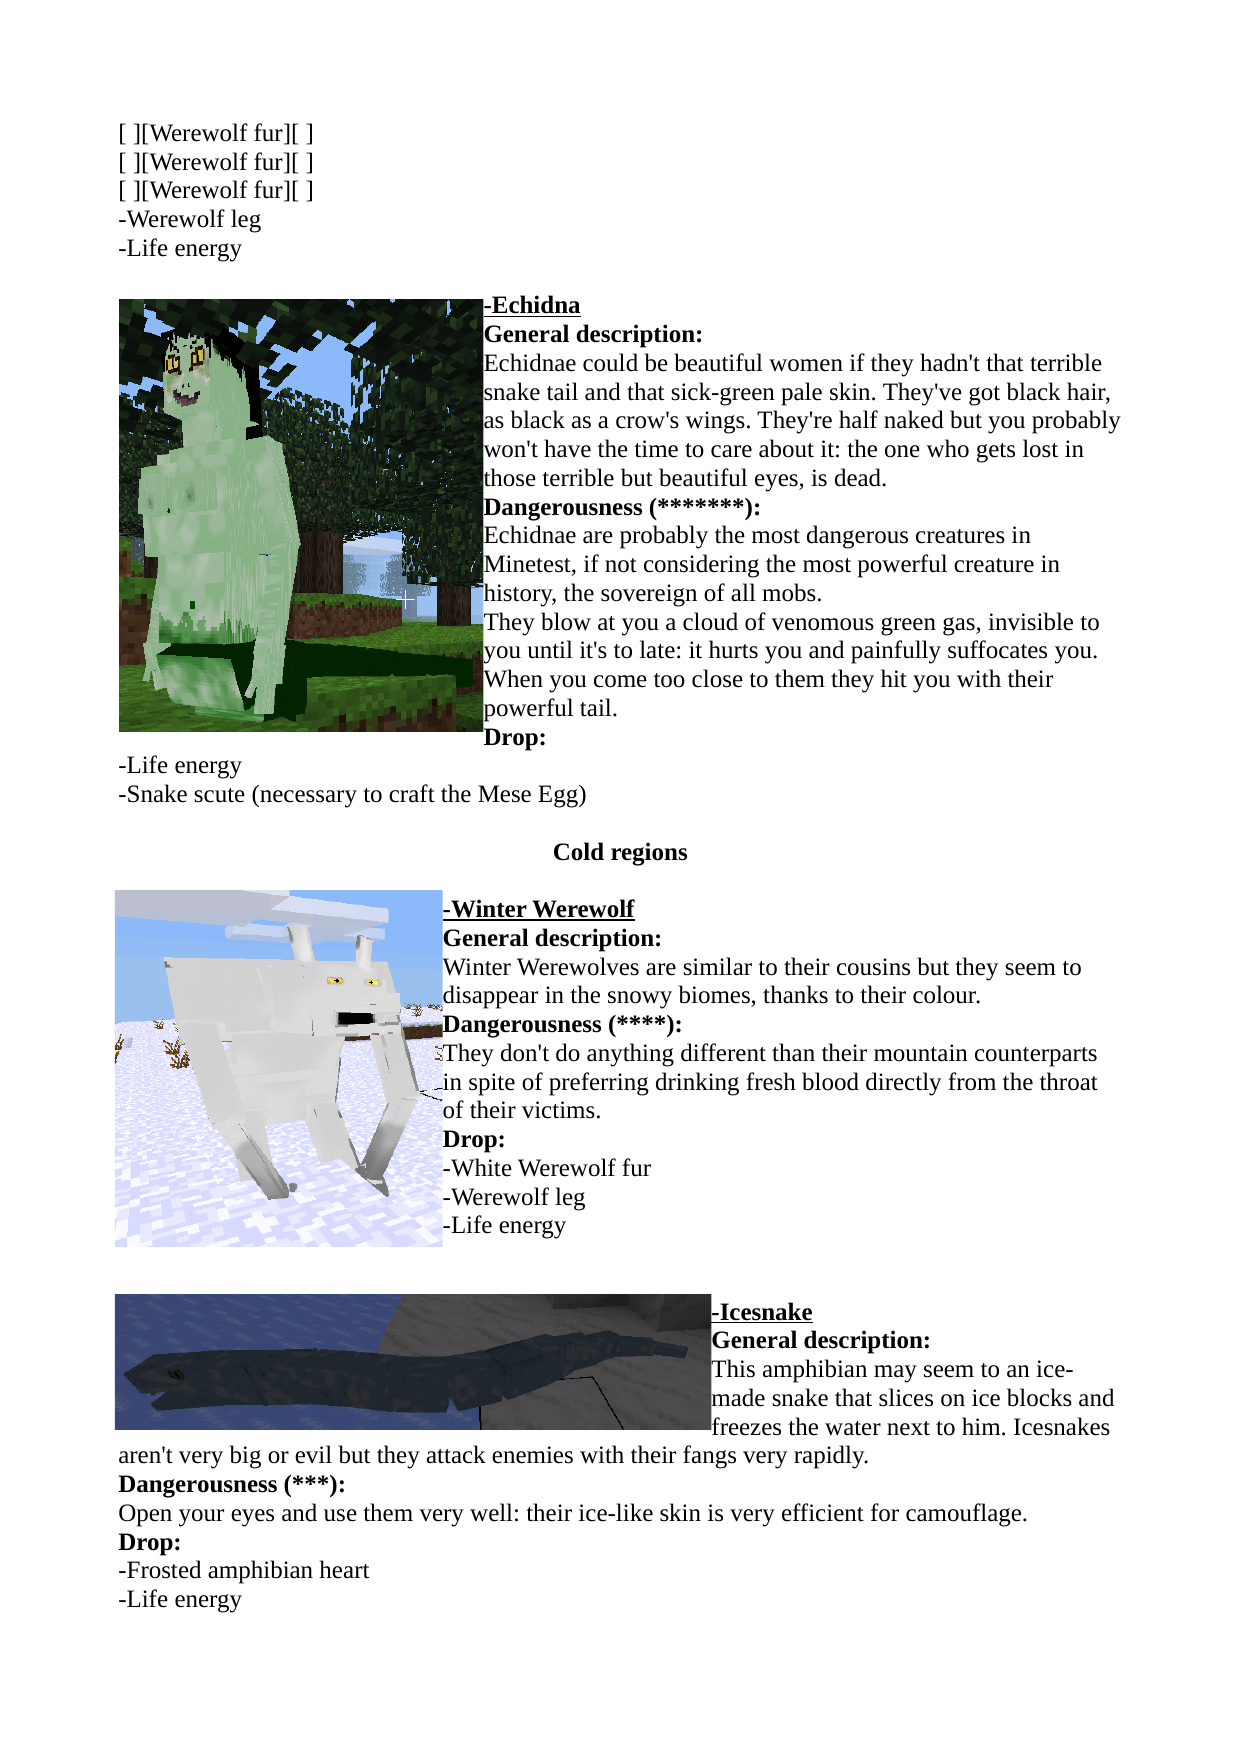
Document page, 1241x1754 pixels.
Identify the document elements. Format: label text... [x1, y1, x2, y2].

text Winter Werewolves are similar to their cousins but they seem to disappear in the snowy biomes, thanks to their colour. [443, 952, 1122, 1009]
text General description: [443, 923, 1122, 952]
picture [114, 890, 443, 1247]
text Drop: [118, 1527, 1122, 1556]
picture [114, 1294, 712, 1430]
text Echidnae are probably the most dangerous creatures in Minetest, if not considering the most powerful creature in history, the sovereign of all mobs. [484, 521, 1122, 607]
text [ ][Werewolf fur][ ] [118, 176, 1122, 204]
text Dangerousness (****): [443, 1009, 1122, 1038]
text -Life energy [118, 1584, 1122, 1613]
text -Life energy [443, 1211, 1122, 1239]
text They don't do anything different than their mountain counterparts in spite of preferring drinking fresh blood directly from the throat of their victims. [443, 1038, 1122, 1124]
text -Icesnake [712, 1297, 1122, 1326]
text -Echidna [118, 291, 1122, 319]
text Drop: [443, 1124, 1122, 1153]
text -Snake scute (necessary to craft the Mese Egg) [118, 779, 1122, 808]
picture [119, 299, 484, 732]
text -Life energy [118, 751, 1122, 779]
text -Werewolf leg [118, 204, 1122, 233]
text Open your eyes and use them very well: their ice-like skin is very efficient for camouflage. [118, 1498, 1122, 1527]
text Drop: [118, 722, 1122, 751]
text Cold regions [118, 837, 1122, 866]
text -Werewolf leg [443, 1182, 1122, 1211]
text This amphibian may seem to an ice-made snake that slices on ice blocks and freezes the water next to him. Icesnakes aren't very big or evil but they attack enemies with their fangs very rapidly. [118, 1354, 1122, 1469]
text Dangerousness (*******): [484, 492, 1122, 521]
text -White Werewolf fur [443, 1153, 1122, 1182]
text [ ][Werewolf fur][ ] [118, 147, 1122, 176]
text General description: [484, 319, 1122, 348]
text -Life energy [118, 233, 1122, 262]
text -Winter Werewolf [443, 894, 1122, 923]
text General description: [712, 1326, 1122, 1354]
text Dangerousness (***): [118, 1469, 1122, 1498]
text Echidnae could be beautiful women if they hadn't that terrible snake tail and that sick-green pale skin. They've got black hair, as black as a crow's wings. They're half naked but you probably won't have the time to care about it: the one who gets lost in those terrible but beautiful eyes, is dead. [484, 348, 1122, 492]
text They blow at you a cloud of venomous green gas, invisible to you until it's to late: it hurts you and painfully suffocates you. When you come too close to them they hit you with their powerful tail. [484, 607, 1122, 722]
text -Frosted amphibian heart [118, 1556, 1122, 1584]
text [ ][Werewolf fur][ ] [118, 118, 1122, 147]
